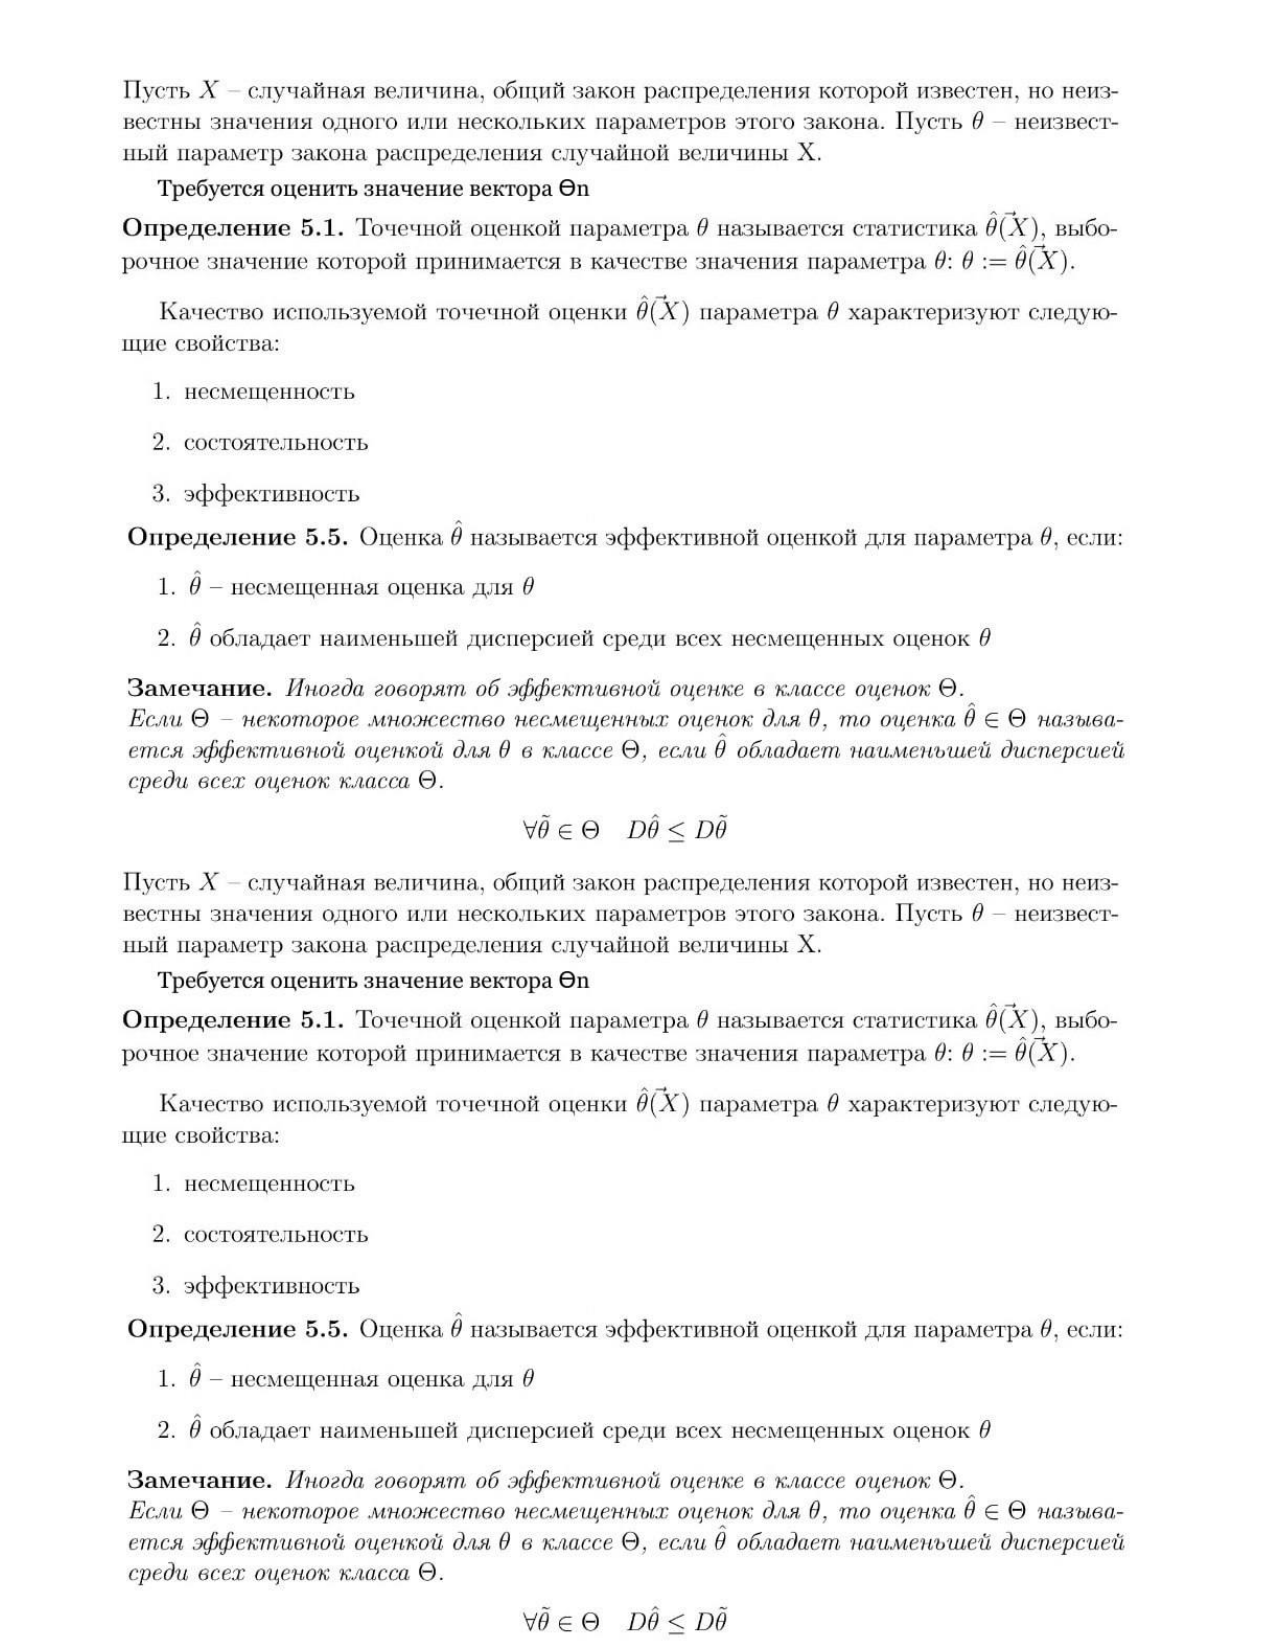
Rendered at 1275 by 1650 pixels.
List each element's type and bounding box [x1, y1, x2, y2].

picture [118, 62, 1138, 1647]
